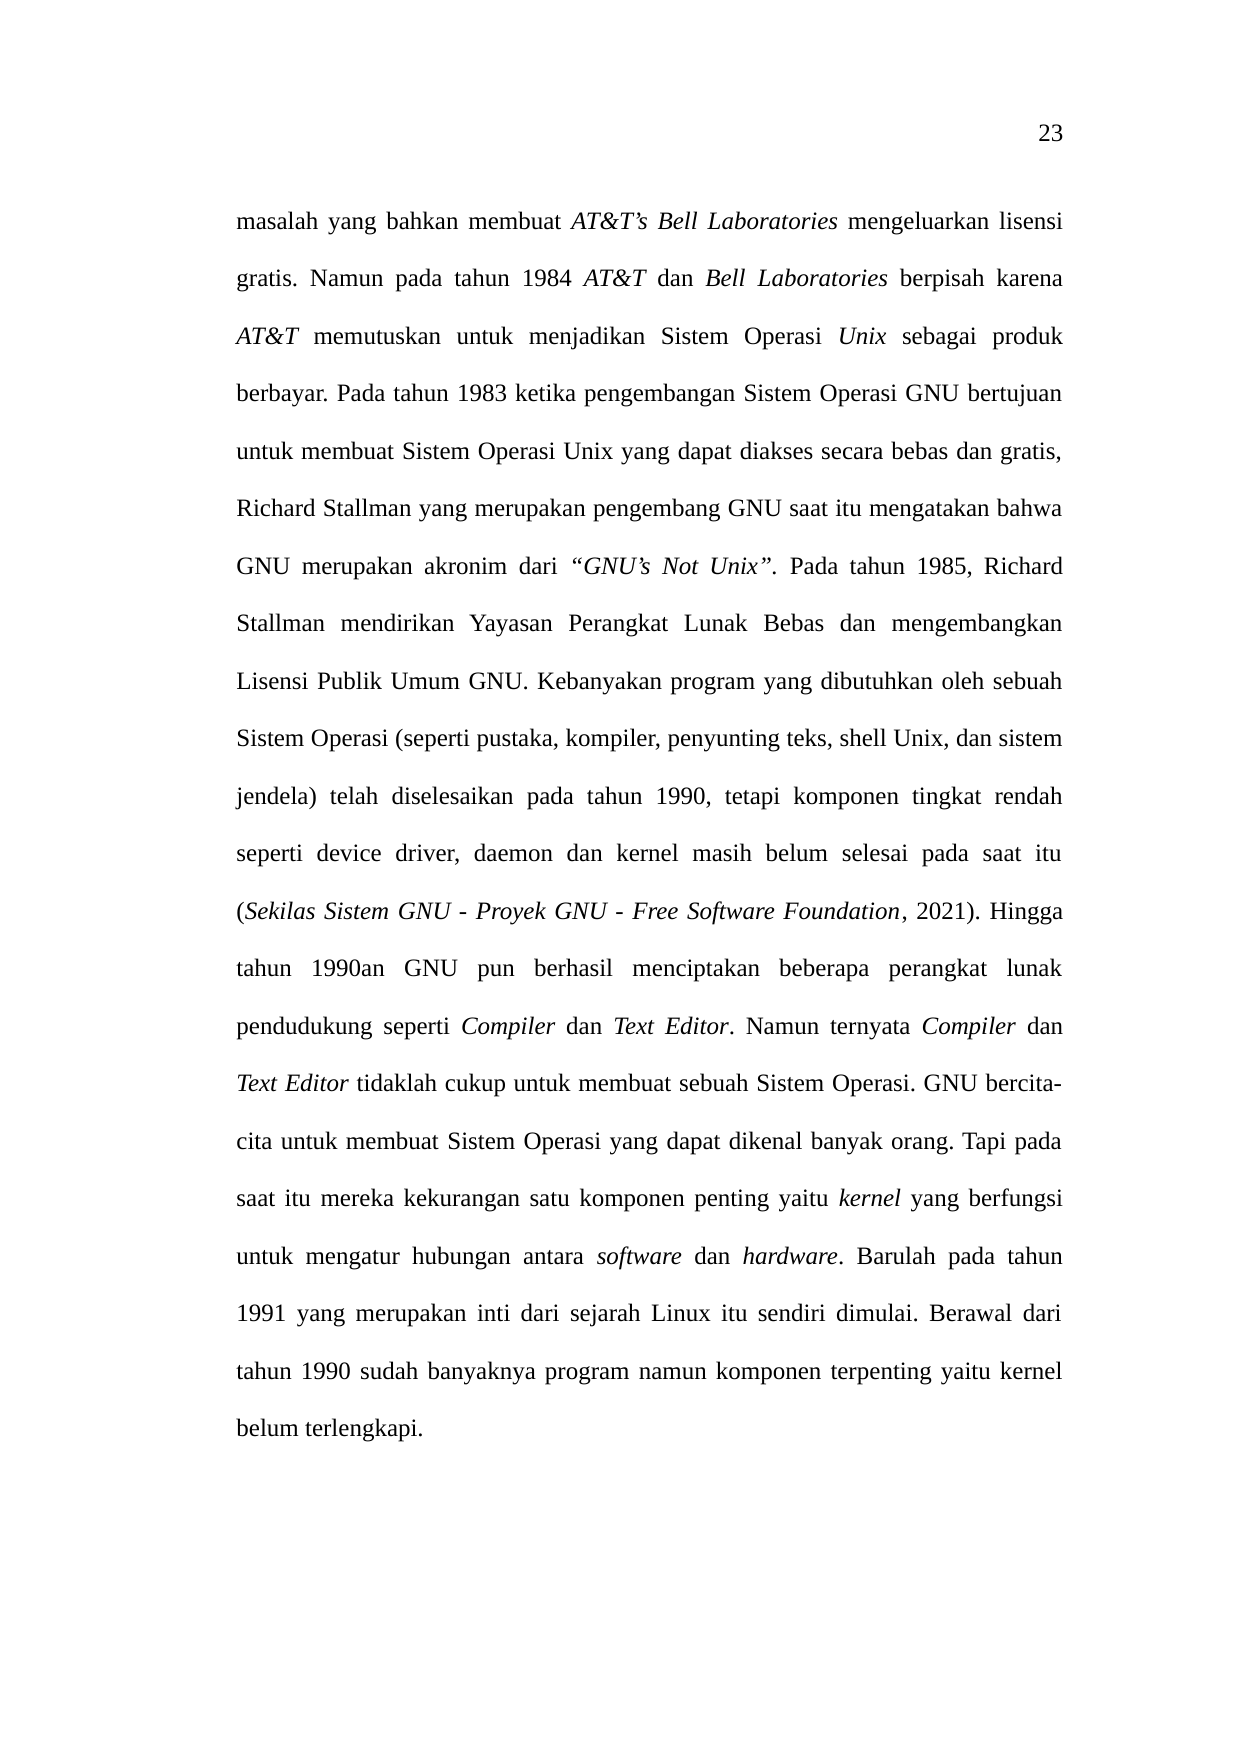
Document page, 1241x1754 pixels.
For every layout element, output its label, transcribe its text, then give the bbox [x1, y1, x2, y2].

text masalah yang bahkan membuat AT&T’s Bell Laboratories mengeluarkan lisensi gratis. Namun pada tahun 1984 AT&T dan Bell Laboratories berpisah karena AT&T memutuskan untuk menjadikan Sistem Operasi Unix sebagai produk berbayar. Pada tahun 1983 ketika pengembangan Sistem Operasi GNU bertujuan untuk membuat Sistem Operasi Unix yang dapat diakses secara bebas dan gratis, Richard Stallman yang merupakan pengembang GNU saat itu mengatakan bahwa GNU merupakan akronim dari “GNU’s Not Unix”. Pada tahun 1985, Richard Stallman mendirikan Yayasan Perangkat Lunak Bebas dan mengembangkan Lisensi Publik Umum GNU. Kebanyakan program yang dibutuhkan oleh sebuah Sistem Operasi (seperti pustaka, kompiler, penyunting teks, shell Unix, dan sistem jendela) telah diselesaikan pada tahun 1990, tetapi komponen tingkat rendah seperti device driver, daemon dan kernel masih belum selesai pada saat itu (Sekilas Sistem GNU - Proyek GNU - Free Software Foundation, 2021). Hingga tahun 1990an GNU pun berhasil menciptakan beberapa perangkat lunak pendudukung seperti Compiler dan Text Editor. Namun ternyata Compiler dan Text Editor tidaklah cukup untuk membuat sebuah Sistem Operasi. GNU bercita-cita untuk membuat Sistem Operasi yang dapat dikenal banyak orang. Tapi pada saat itu mereka kekurangan satu komponen penting yaitu kernel yang berfungsi untuk mengatur hubungan antara software dan hardware. Barulah pada tahun 1991 yang merupakan inti dari sejarah Linux itu sendiri dimulai. Berawal dari tahun 1990 sudah banyaknya program namun komponen terpenting yaitu kernel belum terlengkapi. [236, 206, 1063, 1442]
